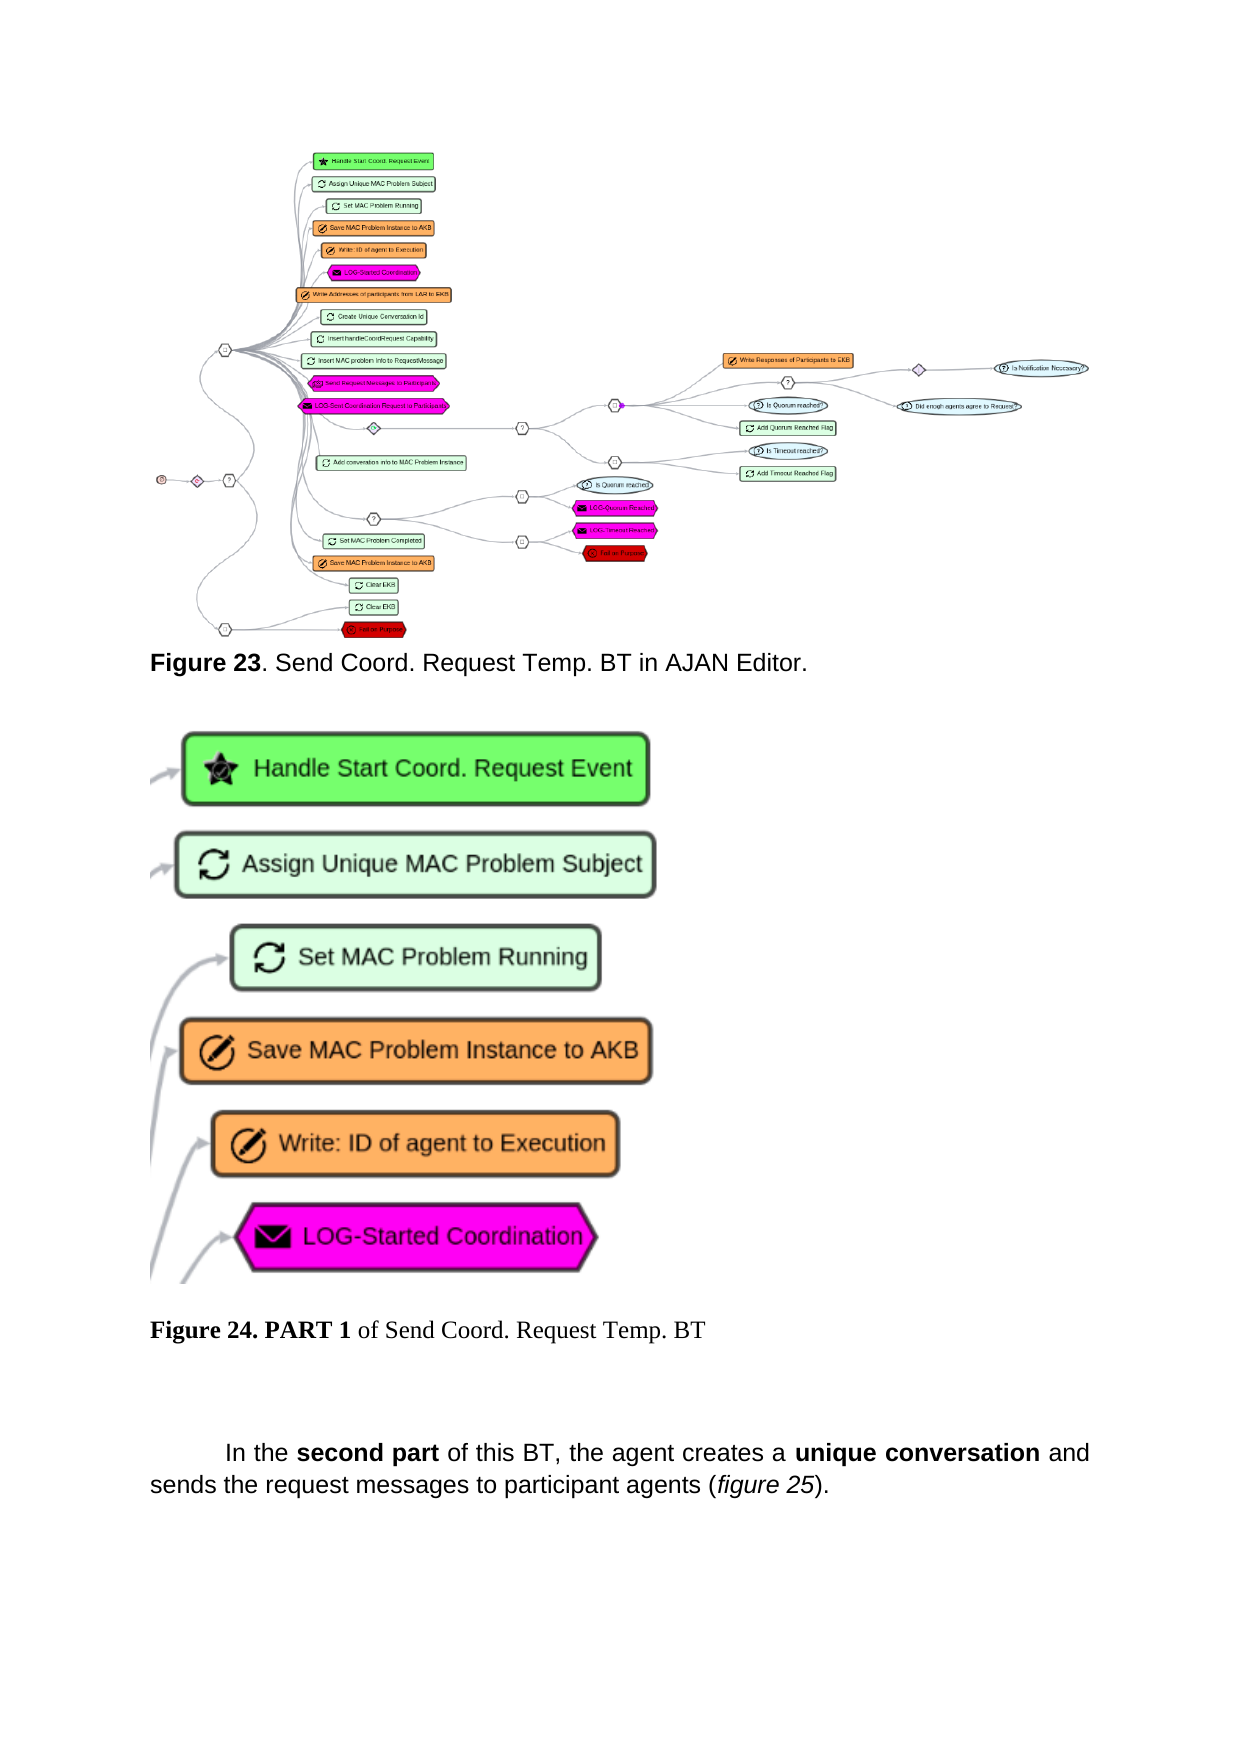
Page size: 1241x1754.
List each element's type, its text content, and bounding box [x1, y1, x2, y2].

text In the second part of this BT, the agent creates a unique conversation and sends the request messages to participant agents (figure 25). [150, 1437, 1090, 1499]
text Figure 24. PART 1 of Send Coord. Request Temp. BT [150, 1316, 1090, 1344]
picture [150, 709, 674, 1284]
picture [150, 150, 1091, 641]
text Figure 23. Send Coord. Request Temp. BT in AJAN Editor. [150, 641, 1090, 677]
